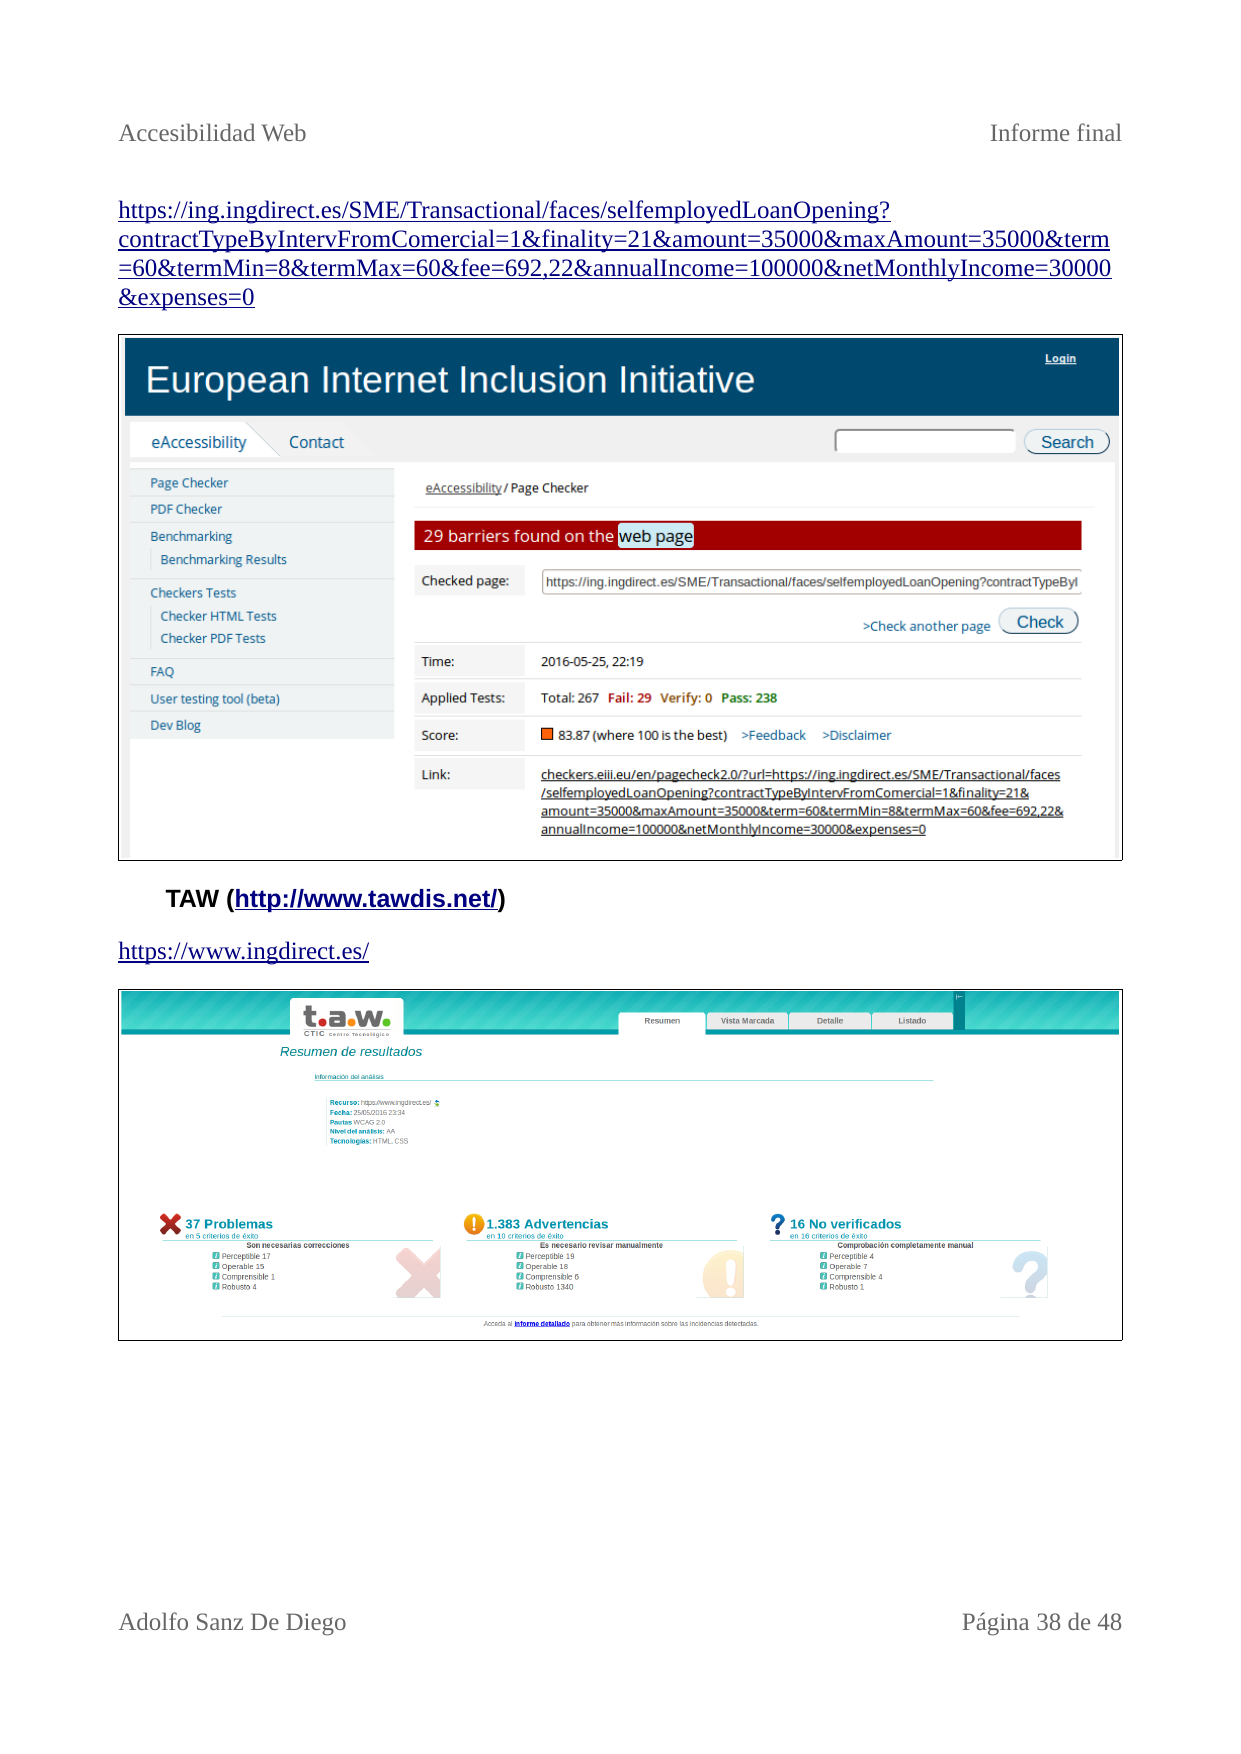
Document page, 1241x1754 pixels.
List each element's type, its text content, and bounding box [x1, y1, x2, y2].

picture [148, 367, 169, 392]
picture [736, 373, 754, 392]
picture [333, 373, 349, 392]
picture [470, 373, 487, 392]
picture [121, 337, 1119, 858]
picture [248, 373, 266, 392]
picture [621, 367, 626, 392]
picture [227, 373, 245, 400]
picture [1046, 355, 1076, 364]
picture [323, 367, 328, 392]
picture [491, 373, 507, 392]
picture [352, 368, 362, 392]
picture [540, 373, 556, 392]
picture [697, 368, 734, 392]
picture [630, 373, 647, 392]
picture [559, 373, 564, 392]
picture [385, 373, 414, 392]
picture [418, 373, 436, 392]
picture [589, 373, 605, 392]
text https://www.ingdirect.es/ [118, 936, 1122, 965]
picture [172, 373, 189, 392]
picture [205, 373, 224, 392]
picture [567, 373, 585, 392]
text https://ing.ingdirect.es/SME/Transactional/faces/selfemployedLoanOpening?contractTypeByIntervFromComercial=1&finality=21&amount=35000&maxAmount=35000&term=60&termMin=8&termMax=60&fee=692,22&annualIncome=100000&netMonthlyIncome=30000&expenses=0 [118, 196, 1122, 311]
picture [438, 368, 448, 392]
subtitle TAW (http://www.tawdis.net/) [165, 884, 1122, 913]
picture [677, 373, 697, 392]
picture [121, 991, 1119, 1338]
picture [510, 366, 515, 392]
picture [651, 368, 674, 392]
picture [363, 373, 382, 392]
picture [518, 373, 535, 392]
picture [269, 373, 308, 392]
picture [461, 367, 466, 392]
picture [194, 373, 204, 392]
